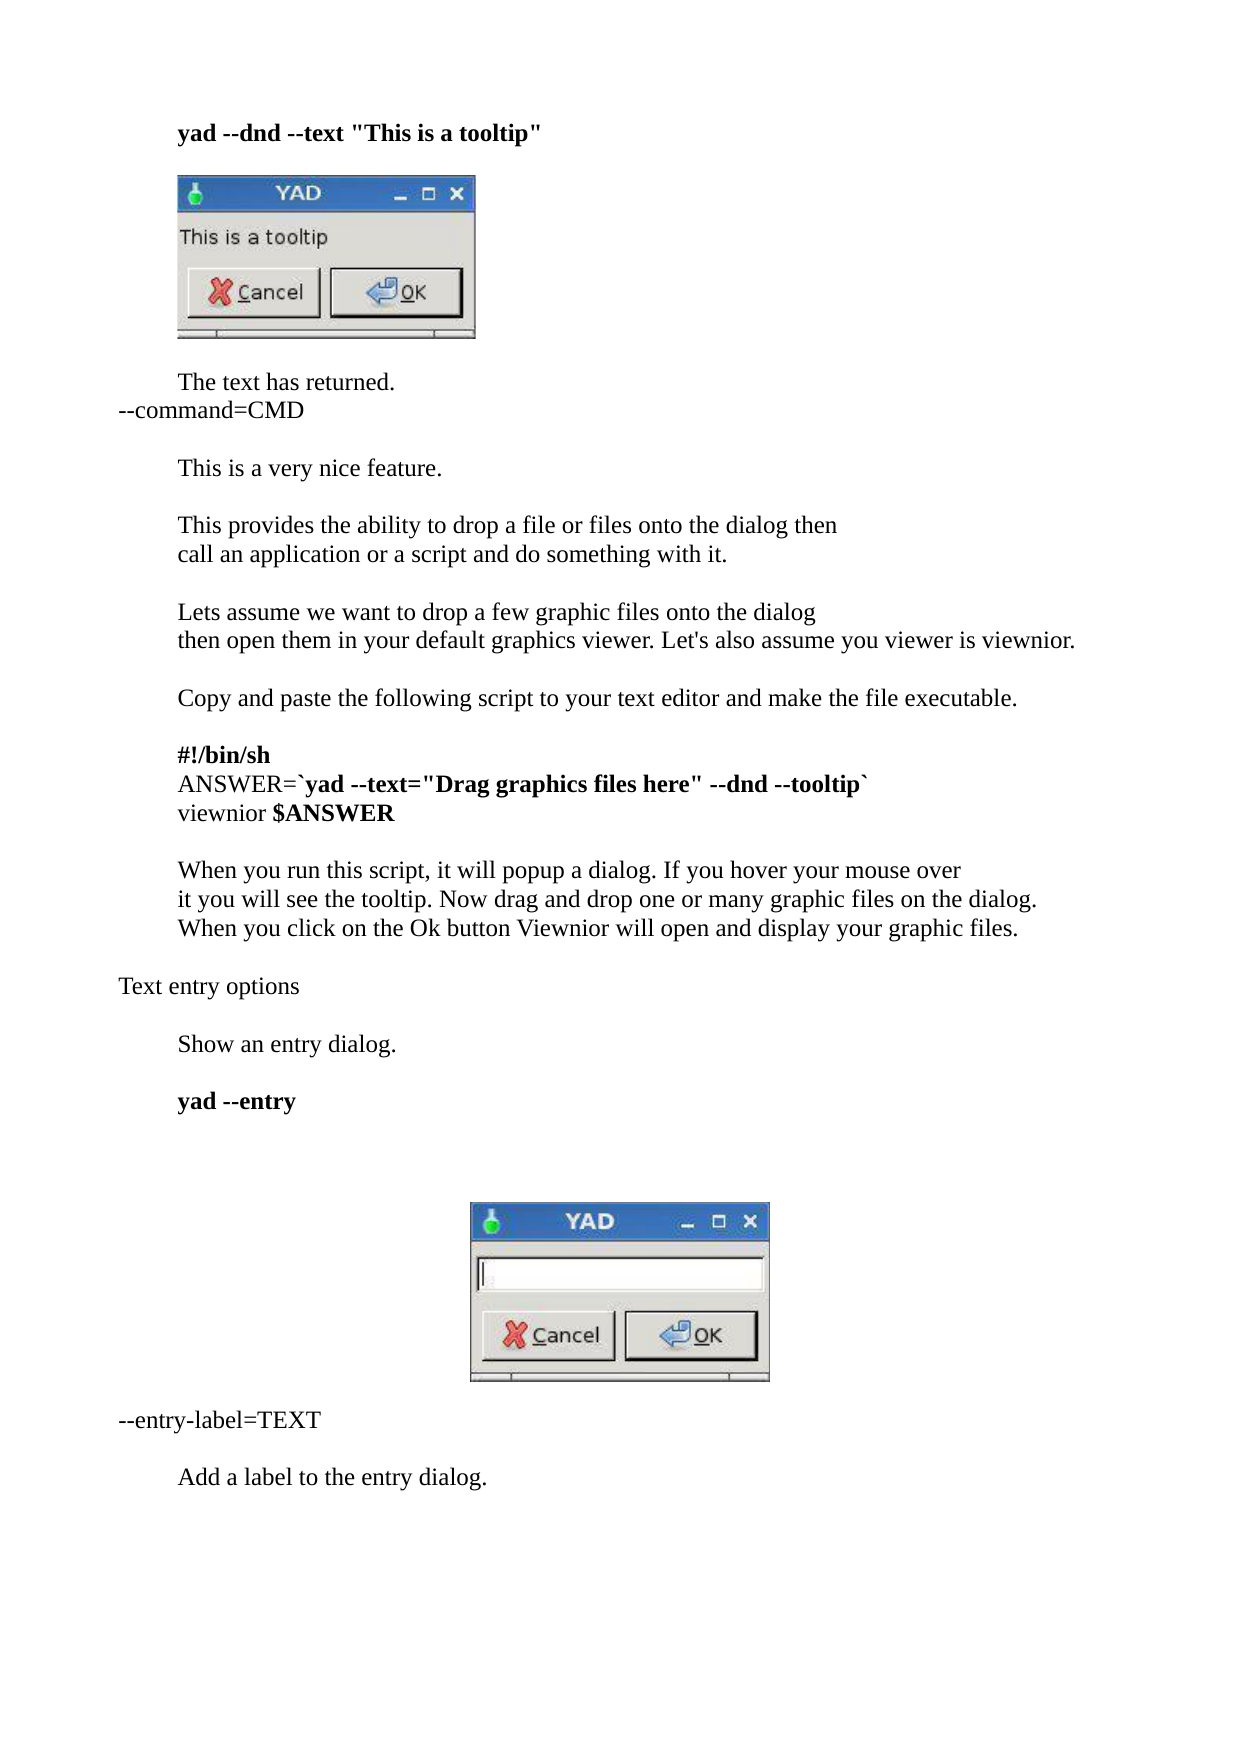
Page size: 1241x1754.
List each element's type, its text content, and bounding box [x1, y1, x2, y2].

subtitle --command=CMD [118, 396, 1122, 424]
subtitle Text entry options [118, 971, 1122, 1000]
list Add a label to the entry dialog. [177, 1433, 1122, 1548]
list Show an entry dialog. yad --entry [177, 1000, 1122, 1173]
subtitle --entry-label=TEXT [118, 1405, 1122, 1433]
list yad --dnd --text "This is a tooltip" The text has returned. [177, 118, 1122, 396]
picture [470, 1202, 770, 1382]
list This is a very nice feature. This provides the ability to drop a file or files onto the dialog then call an application or a script and do something with it. Lets assume we want to drop a few graphic files onto the dialog then open them in your default graphics viewer. Let's also assume you viewer is viewnior. Copy and paste the following script to your text editor and make the file executable. #!/bin/sh ANSWER=`yad --text="Drag graphics files here" --dnd --tooltip` viewnior $ANSWER When you run this script, it will popup a dialog. If you hover your mouse over it you will see the tooltip. Now drag and drop one or many graphic files on the dialog. When you click on the Ok button Viewnior will open and display your graphic files. [177, 424, 1122, 942]
picture [177, 175, 476, 339]
